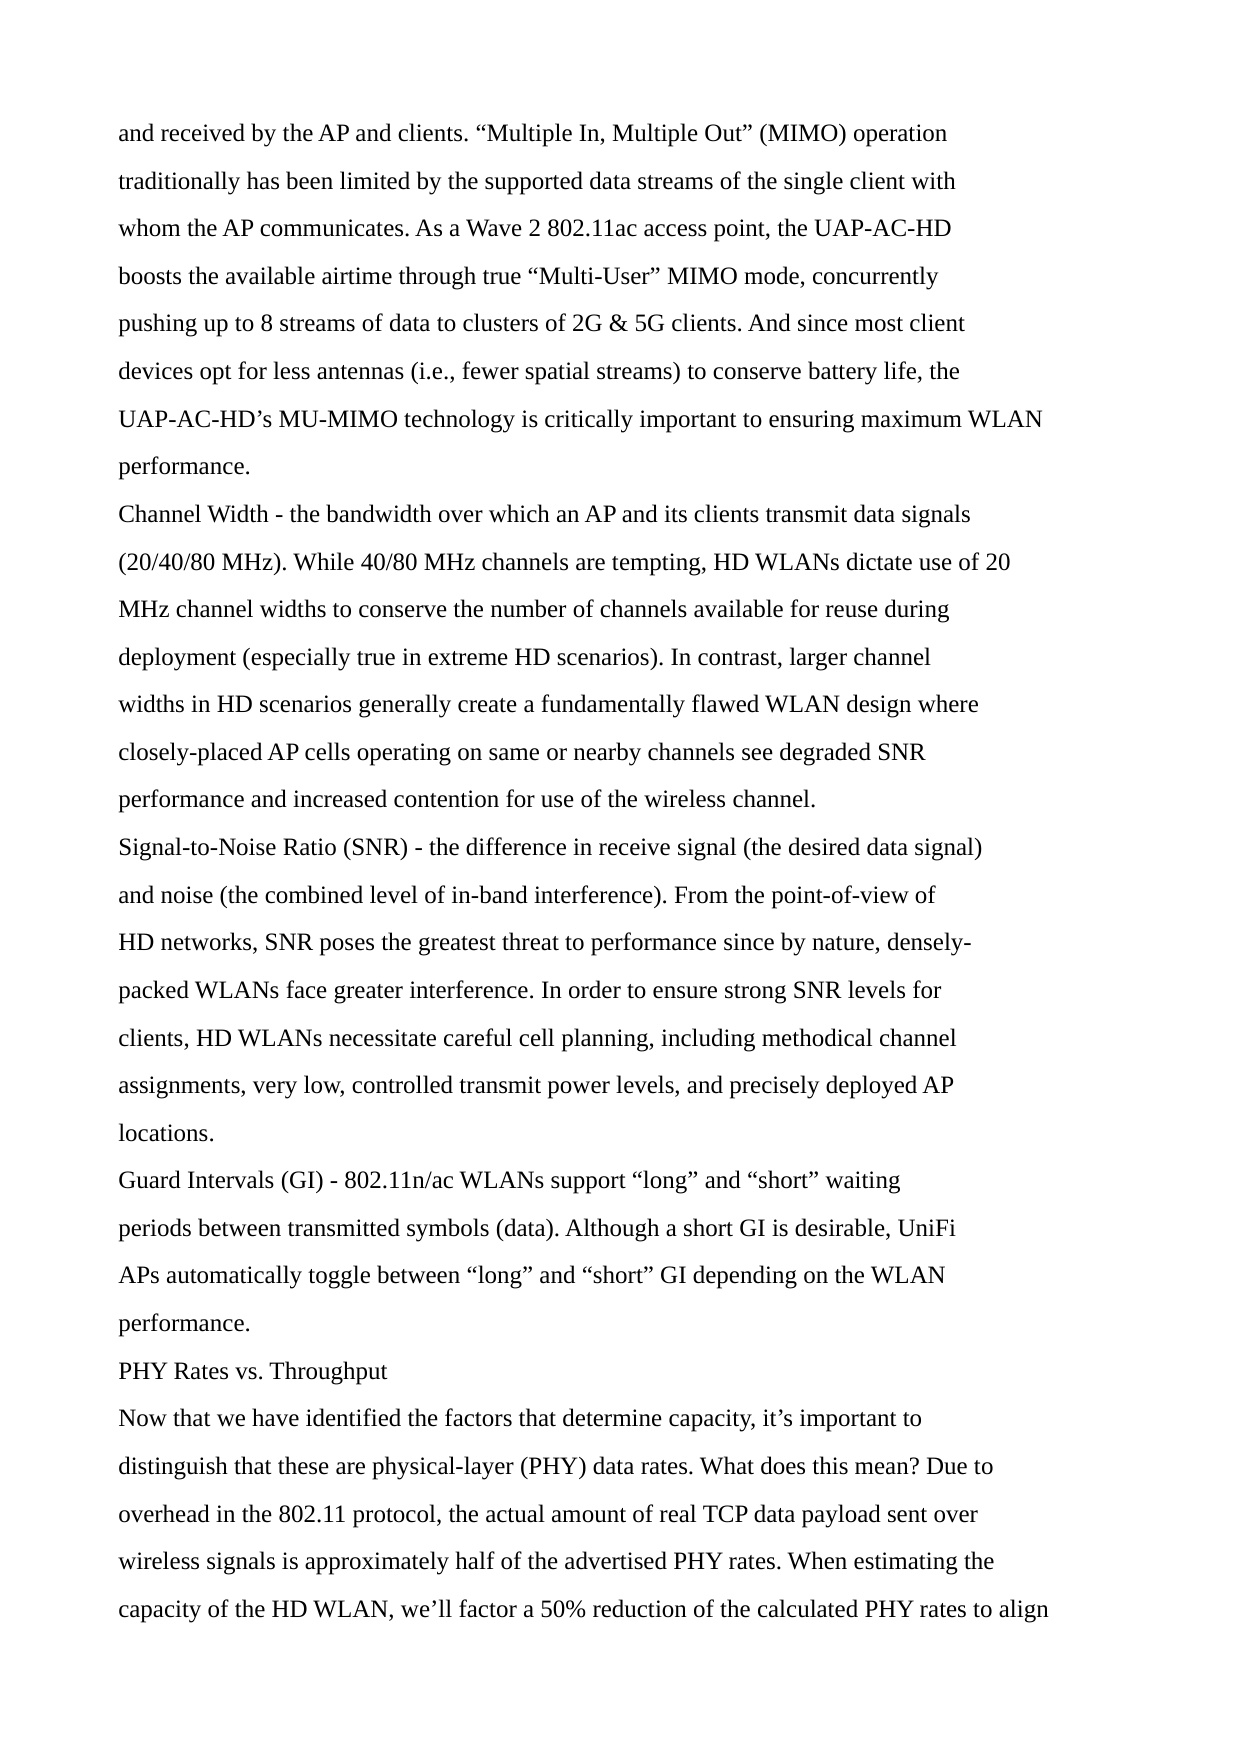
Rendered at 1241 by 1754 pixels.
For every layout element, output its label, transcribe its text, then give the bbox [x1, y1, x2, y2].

text UAP-AC-HD’s MU-MIMO technology is critically important to ensuring maximum WLAN [118, 404, 1122, 432]
text clients, HD WLANs necessitate careful cell planning, including methodical channel [118, 1023, 1122, 1051]
text deployment (especially true in extreme HD scenarios). In contrast, larger channel [118, 642, 1122, 671]
text closely-placed AP cells operating on same or nearby channels see degraded SNR [118, 737, 1122, 766]
text distinguish that these are physical-layer (PHY) data rates. What does this mean? Due to [118, 1451, 1122, 1480]
text Guard Intervals (GI) - 802.11n/ac WLANs support “long” and “short” waiting [118, 1165, 1122, 1194]
text performance. [118, 451, 1122, 480]
text capacity of the HD WLAN, we’ll factor a 50% reduction of the calculated PHY rates to align [118, 1594, 1122, 1623]
text PHY Rates vs. Throughput [118, 1356, 1122, 1384]
text Channel Width - the bandwidth over which an AP and its clients transmit data signals [118, 499, 1122, 528]
text (20/40/80 MHz). While 40/80 MHz channels are tempting, HD WLANs dictate use of 20 [118, 547, 1122, 575]
text APs automatically toggle between “long” and “short” GI depending on the WLAN [118, 1261, 1122, 1289]
text assignments, very low, controlled transmit power levels, and precisely deployed AP [118, 1070, 1122, 1099]
text performance and increased contention for use of the wireless channel. [118, 784, 1122, 813]
text traditionally has been limited by the supported data streams of the single client with [118, 166, 1122, 194]
text boosts the available airtime through true “Multi-User” MIMO mode, concurrently [118, 261, 1122, 290]
text Signal-to-Noise Ratio (SNR) - the difference in receive signal (the desired data signal) [118, 832, 1122, 861]
text performance. [118, 1308, 1122, 1337]
text and received by the AP and clients. “Multiple In, Multiple Out” (MIMO) operation [118, 118, 1122, 147]
text overhead in the 802.11 protocol, the actual amount of real TCP data payload sent over [118, 1499, 1122, 1527]
text widths in HD scenarios generally create a fundamentally flawed WLAN design where [118, 689, 1122, 718]
text Now that we have identified the factors that determine capacity, it’s important to [118, 1403, 1122, 1432]
text locations. [118, 1118, 1122, 1147]
text devices opt for less antennas (i.e., fewer spatial streams) to conserve battery life, the [118, 356, 1122, 385]
text and noise (the combined level of in-band interference). From the point-of-view of [118, 880, 1122, 908]
text packed WLANs face greater interference. In order to ensure strong SNR levels for [118, 975, 1122, 1004]
text wireless signals is approximately half of the advertised PHY rates. When estimating the [118, 1546, 1122, 1575]
text whom the AP communicates. As a Wave 2 802.11ac access point, the UAP-AC-HD [118, 213, 1122, 242]
text MHz channel widths to conserve the number of channels available for reuse during [118, 594, 1122, 623]
text pushing up to 8 streams of data to clusters of 2G & 5G clients. And since most client [118, 308, 1122, 337]
text HD networks, SNR poses the greatest threat to performance since by nature, densely- [118, 927, 1122, 956]
text periods between transmitted symbols (data). Although a short GI is desirable, UniFi [118, 1213, 1122, 1242]
